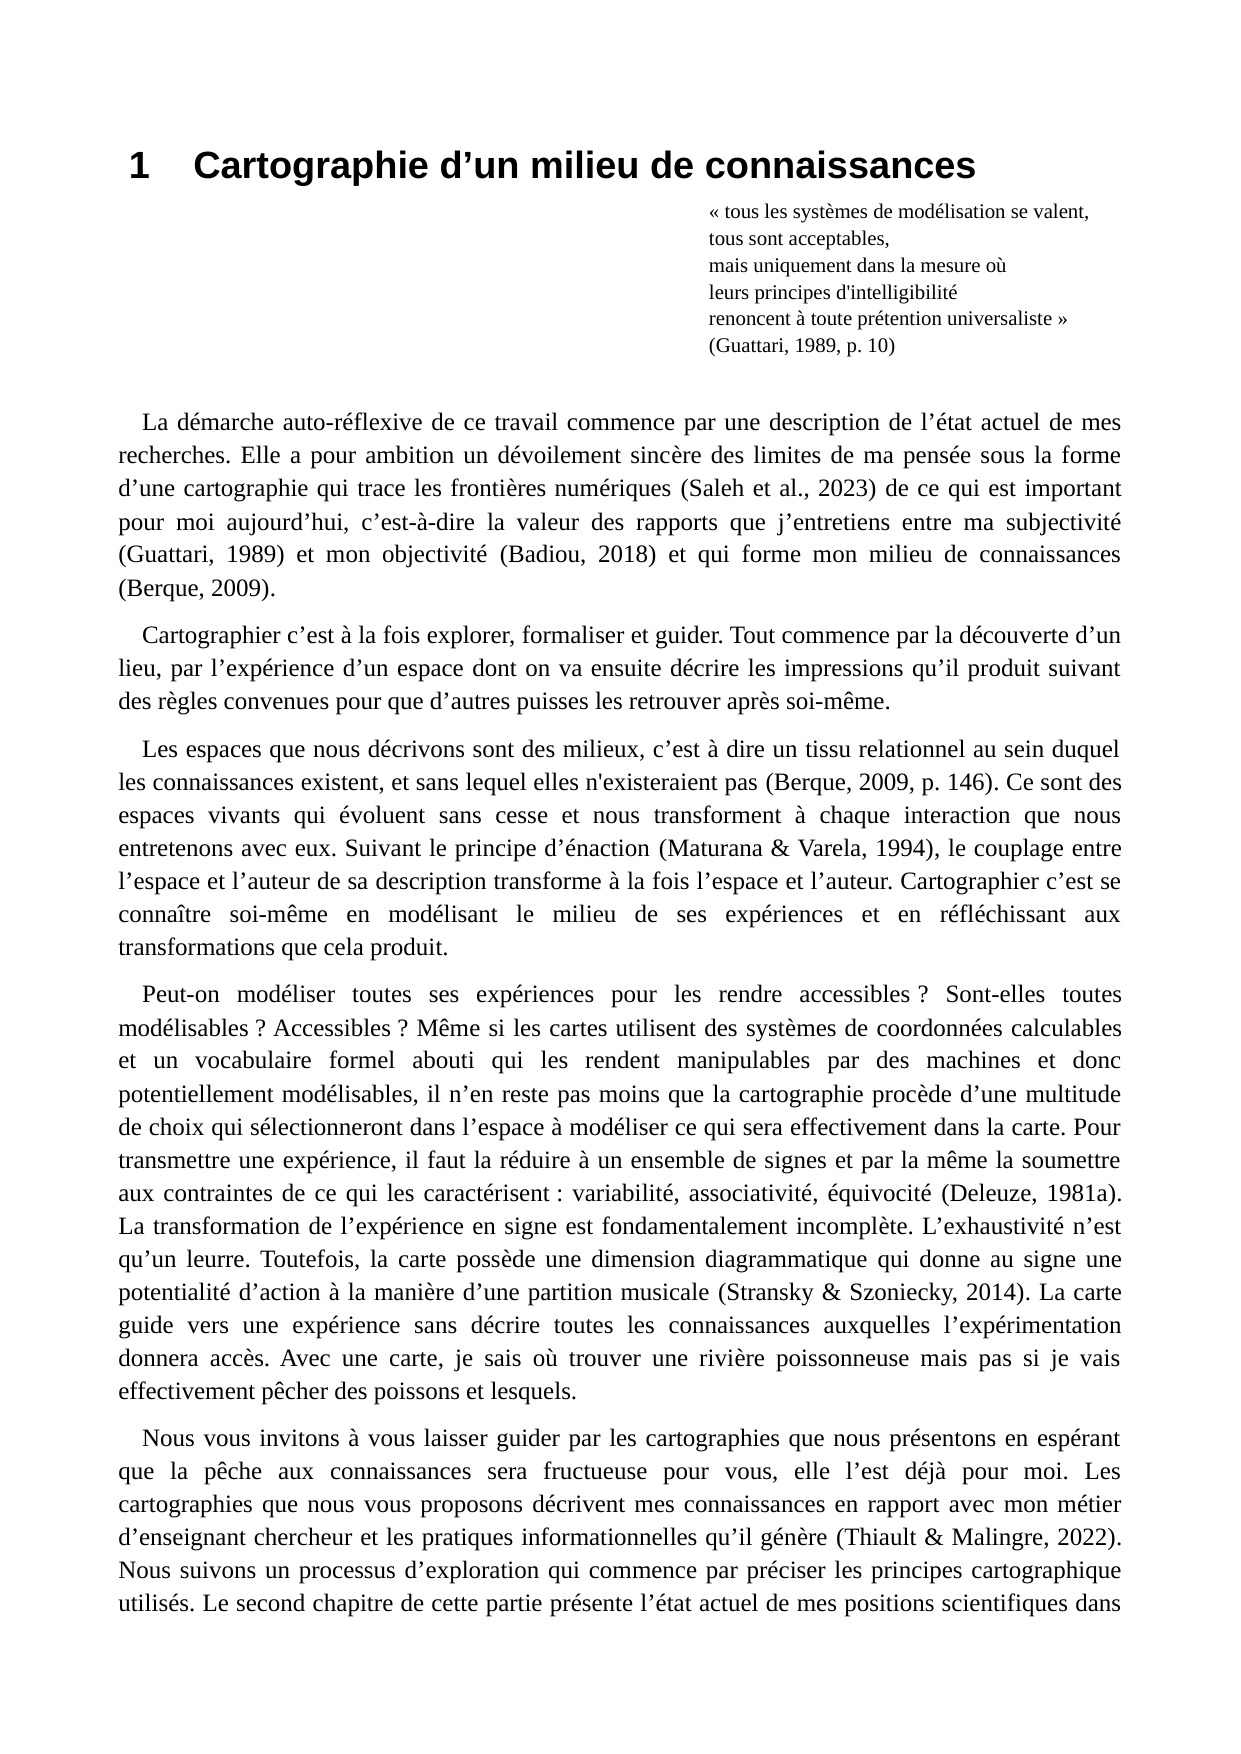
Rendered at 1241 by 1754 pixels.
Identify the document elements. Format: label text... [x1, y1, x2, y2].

text Cartographier c’est à la fois explorer, formaliser et guider. Tout commence par la découverte d’un lieu, par l’expérience d’un espace dont on va ensuite décrire les impressions qu’il produit suivant des règles convenues pour que d’autres puisses les retrouver après soi-même. [118, 620, 1122, 715]
subtitle Cartographie d’un milieu de connaissances [118, 143, 1122, 187]
text Les espaces que nous décrivons sont des milieux, c’est à dire un tissu relationnel au sein duquel les connaissances existent, et sans lequel elles n'existeraient pas (Berque, 2009, p. 146). Ce sont des espaces vivants qui évoluent sans cesse et nous transforment à chaque interaction que nous entretenons avec eux. Suivant le principe d’énaction (Maturana & Varela, 1994), le couplage entre l’espace et l’auteur de sa description transforme à la fois l’espace et l’auteur. Cartographier c’est se connaître soi-même en modélisant le milieu de ses expériences et en réfléchissant aux transformations que cela produit. [118, 734, 1122, 961]
text leurs principes d'intelligibilité [118, 279, 1122, 304]
text (Guattari, 1989, p. 10) [118, 333, 1122, 357]
text tous sont acceptables, [118, 226, 1122, 250]
text renoncent à toute prétention universaliste » [118, 306, 1122, 330]
text Nous vous invitons à vous laisser guider par les cartographies que nous présentons en espérant que la pêche aux connaissances sera fructueuse pour vous, elle l’est déjà pour moi. Les cartographies que nous vous proposons décrivent mes connaissances en rapport avec mon métier d’enseignant chercheur et les pratiques informationnelles qu’il génère (Thiault & Malingre, 2022). Nous suivons un processus d’exploration qui commence par préciser les principes cartographique utilisés. Le second chapitre de cette partie présente l’état actuel de mes positions scientifiques dans [118, 1423, 1122, 1617]
text « tous les systèmes de modélisation se valent, [118, 199, 1122, 223]
text La démarche auto-réflexive de ce travail commence par une description de l’état actuel de mes recherches. Elle a pour ambition un dévoilement sincère des limites de ma pensée sous la forme d’une cartographie qui trace les frontières numériques (Saleh et al., 2023) de ce qui est important pour moi aujourd’hui, c’est-à-dire la valeur des rapports que j’entretiens entre ma subjectivité (Guattari, 1989) et mon objectivité (Badiou, 2018) et qui forme mon milieu de connaissances (Berque, 2009). [118, 407, 1122, 601]
text Peut-on modéliser toutes ses expériences pour les rendre accessibles ? Sont-elles toutes modélisables ? Accessibles ? Même si les cartes utilisent des systèmes de coordonnées calculables et un vocabulaire formel abouti qui les rendent manipulables par des machines et donc potentiellement modélisables, il n’en reste pas moins que la cartographie procède d’une multitude de choix qui sélectionneront dans l’espace à modéliser ce qui sera effectivement dans la carte. Pour transmettre une expérience, il faut la réduire à un ensemble de signes et par la même la soumettre aux contraintes de ce qui les caractérisent : variabilité, associativité, équivocité (Deleuze, 1981a). La transformation de l’expérience en signe est fondamentalement incomplète. L’exhaustivité n’est qu’un leurre. Toutefois, la carte possède une dimension diagrammatique qui donne au signe une potentialité d’action à la manière d’une partition musicale (Stransky & Szoniecky, 2014). La carte guide vers une expérience sans décrire toutes les connaissances auxquelles l’expérimentation donnera accès. Avec une carte, je sais où trouver une rivière poissonneuse mais pas si je vais effectivement pêcher des poissons et lesquels. [118, 979, 1122, 1404]
text mais uniquement dans la mesure où [118, 253, 1122, 277]
